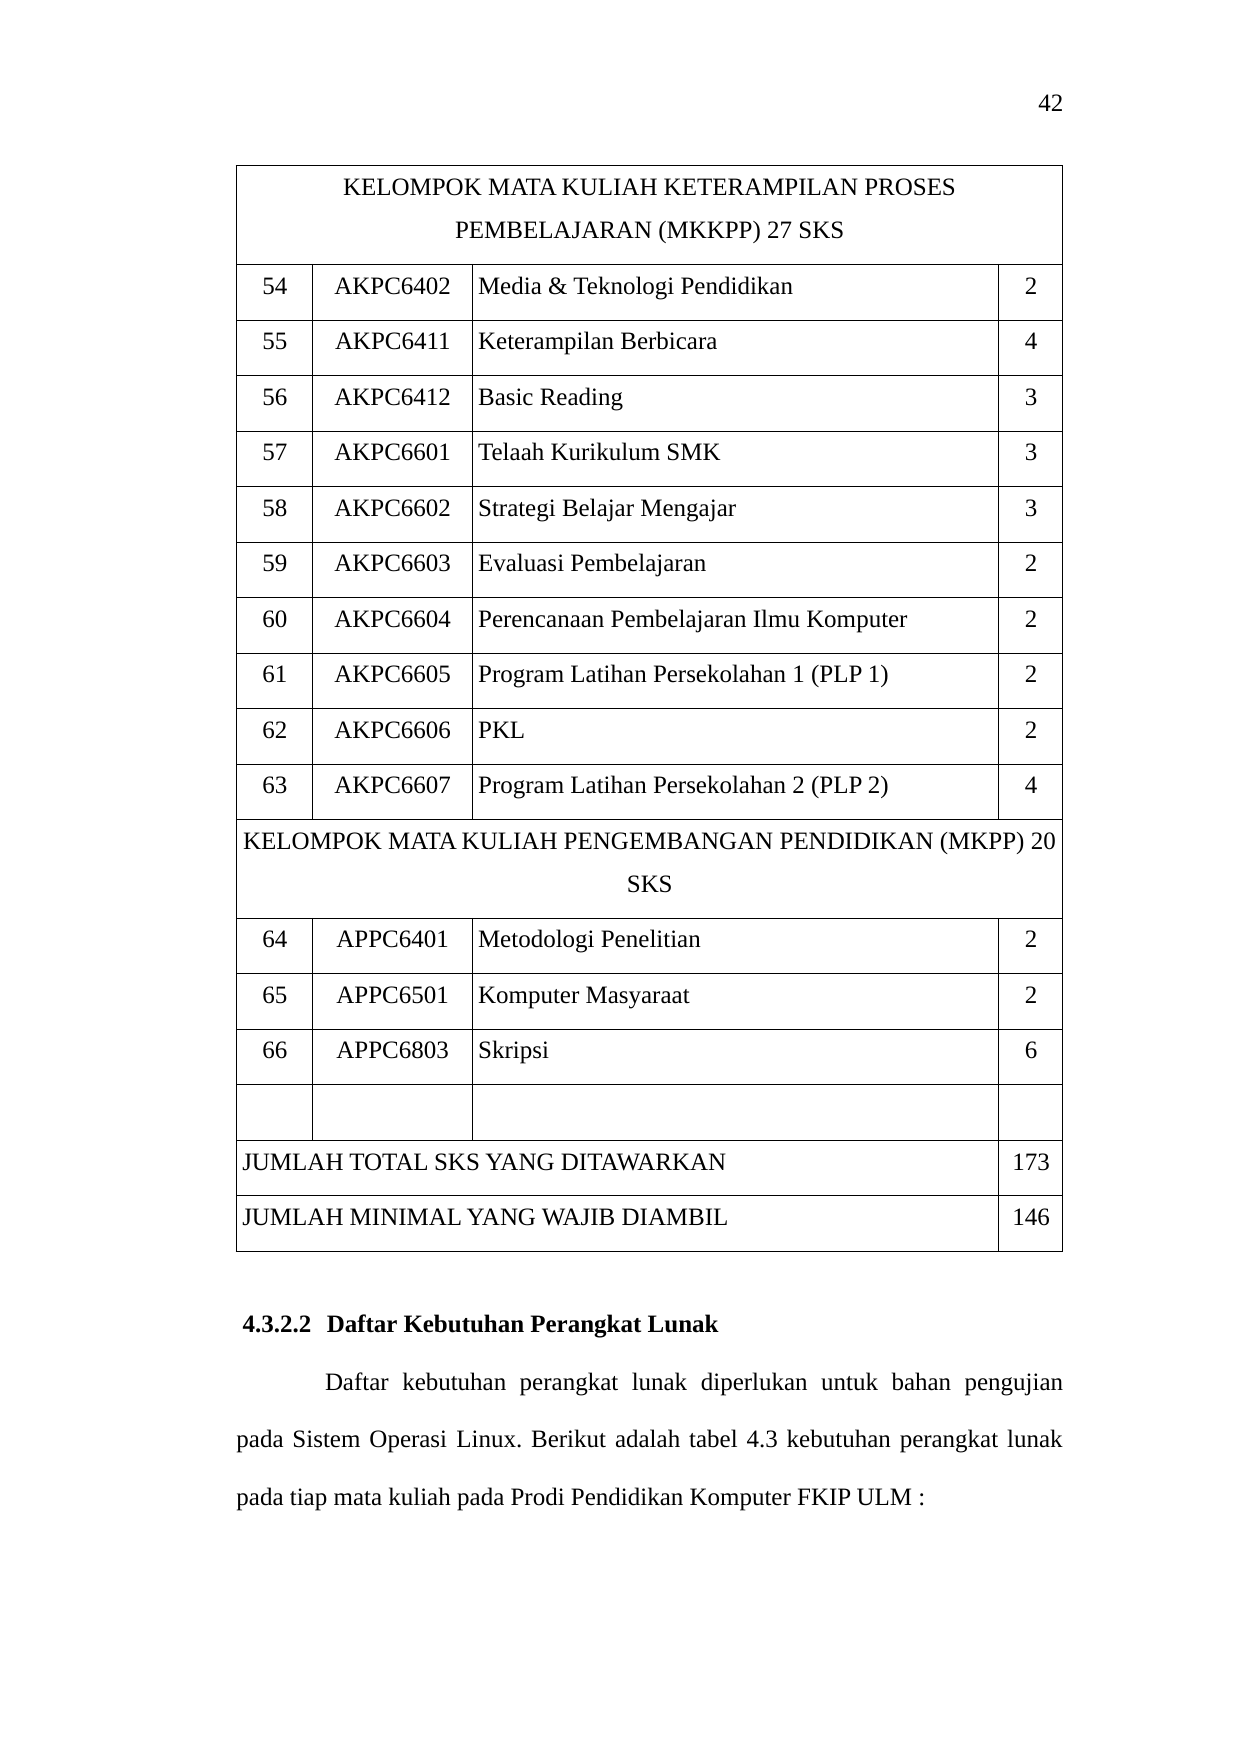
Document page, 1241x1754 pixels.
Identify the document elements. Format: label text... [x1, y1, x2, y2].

table_cell 54 [237, 265, 312, 319]
table_cell Perencanaan Pembelajaran Ilmu Komputer [473, 598, 998, 653]
table_cell AKPC6602 [313, 487, 472, 542]
table_cell 2 [999, 543, 1062, 597]
table_cell 2 [999, 709, 1062, 764]
table_cell 2 [999, 974, 1062, 1029]
subtitle Daftar Kebutuhan Perangkat Lunak [236, 1309, 1063, 1338]
table_cell APPC6803 [313, 1030, 472, 1084]
table_cell Program Latihan Persekolahan 1 (PLP 1) [473, 654, 998, 708]
table_cell 55 [237, 321, 312, 375]
table_cell 59 [237, 543, 312, 597]
table_cell 2 [999, 265, 1062, 319]
table_cell APPC6401 [313, 919, 472, 973]
table_cell 56 [237, 376, 312, 431]
table_cell Program Latihan Persekolahan 2 (PLP 2) [473, 765, 998, 819]
table_cell 4 [999, 765, 1062, 819]
table_cell 63 [237, 765, 312, 819]
table_cell 2 [999, 598, 1062, 653]
table_cell [473, 1085, 998, 1140]
table_cell 3 [999, 376, 1062, 431]
table_cell AKPC6603 [313, 543, 472, 597]
table_cell 4 [999, 321, 1062, 375]
table_cell 61 [237, 654, 312, 708]
table_cell KELOMPOK MATA KULIAH KETERAMPILAN PROSES PEMBELAJARAN (MKKPP) 27 SKS [237, 166, 1062, 264]
table_cell [999, 1085, 1062, 1140]
table_cell JUMLAH MINIMAL YANG WAJIB DIAMBIL [237, 1196, 998, 1251]
table_cell Keterampilan Berbicara [473, 321, 998, 375]
table_cell 6 [999, 1030, 1062, 1084]
table_cell 146 [999, 1196, 1062, 1251]
table_cell 173 [999, 1141, 1062, 1195]
table_cell 57 [237, 432, 312, 486]
table_cell [237, 1085, 312, 1140]
table_cell AKPC6402 [313, 265, 472, 319]
table_cell AKPC6411 [313, 321, 472, 375]
table_cell Strategi Belajar Mengajar [473, 487, 998, 542]
table_cell [313, 1085, 472, 1140]
table_cell Media & Teknologi Pendidikan [473, 265, 998, 319]
table_cell 58 [237, 487, 312, 542]
table_cell AKPC6605 [313, 654, 472, 708]
table_cell 64 [237, 919, 312, 973]
table_cell 2 [999, 919, 1062, 973]
table_cell 65 [237, 974, 312, 1029]
table_cell 2 [999, 654, 1062, 708]
table_cell 3 [999, 432, 1062, 486]
table_cell KELOMPOK MATA KULIAH PENGEMBANGAN PENDIDIKAN (MKPP) 20 SKS [237, 820, 1062, 918]
text Daftar kebutuhan perangkat lunak diperlukan untuk bahan pengujian pada Sistem Operasi Linux. Berikut adalah tabel 4.3 kebutuhan perangkat lunak pada tiap mata kuliah pada Prodi Pendidikan Komputer FKIP ULM : [236, 1367, 1063, 1511]
table_cell APPC6501 [313, 974, 472, 1029]
table_cell Skripsi [473, 1030, 998, 1084]
table_cell AKPC6606 [313, 709, 472, 764]
table_cell AKPC6607 [313, 765, 472, 819]
table_cell PKL [473, 709, 998, 764]
table_cell AKPC6601 [313, 432, 472, 486]
table_cell Basic Reading [473, 376, 998, 431]
table_cell Metodologi Penelitian [473, 919, 998, 973]
table_cell 60 [237, 598, 312, 653]
table_cell AKPC6412 [313, 376, 472, 431]
table_cell 66 [237, 1030, 312, 1084]
table_cell AKPC6604 [313, 598, 472, 653]
table_cell JUMLAH TOTAL SKS YANG DITAWARKAN [237, 1141, 998, 1195]
table_cell 62 [237, 709, 312, 764]
table_cell Komputer Masyaraat [473, 974, 998, 1029]
table_cell 3 [999, 487, 1062, 542]
table_cell Telaah Kurikulum SMK [473, 432, 998, 486]
table_cell Evaluasi Pembelajaran [473, 543, 998, 597]
